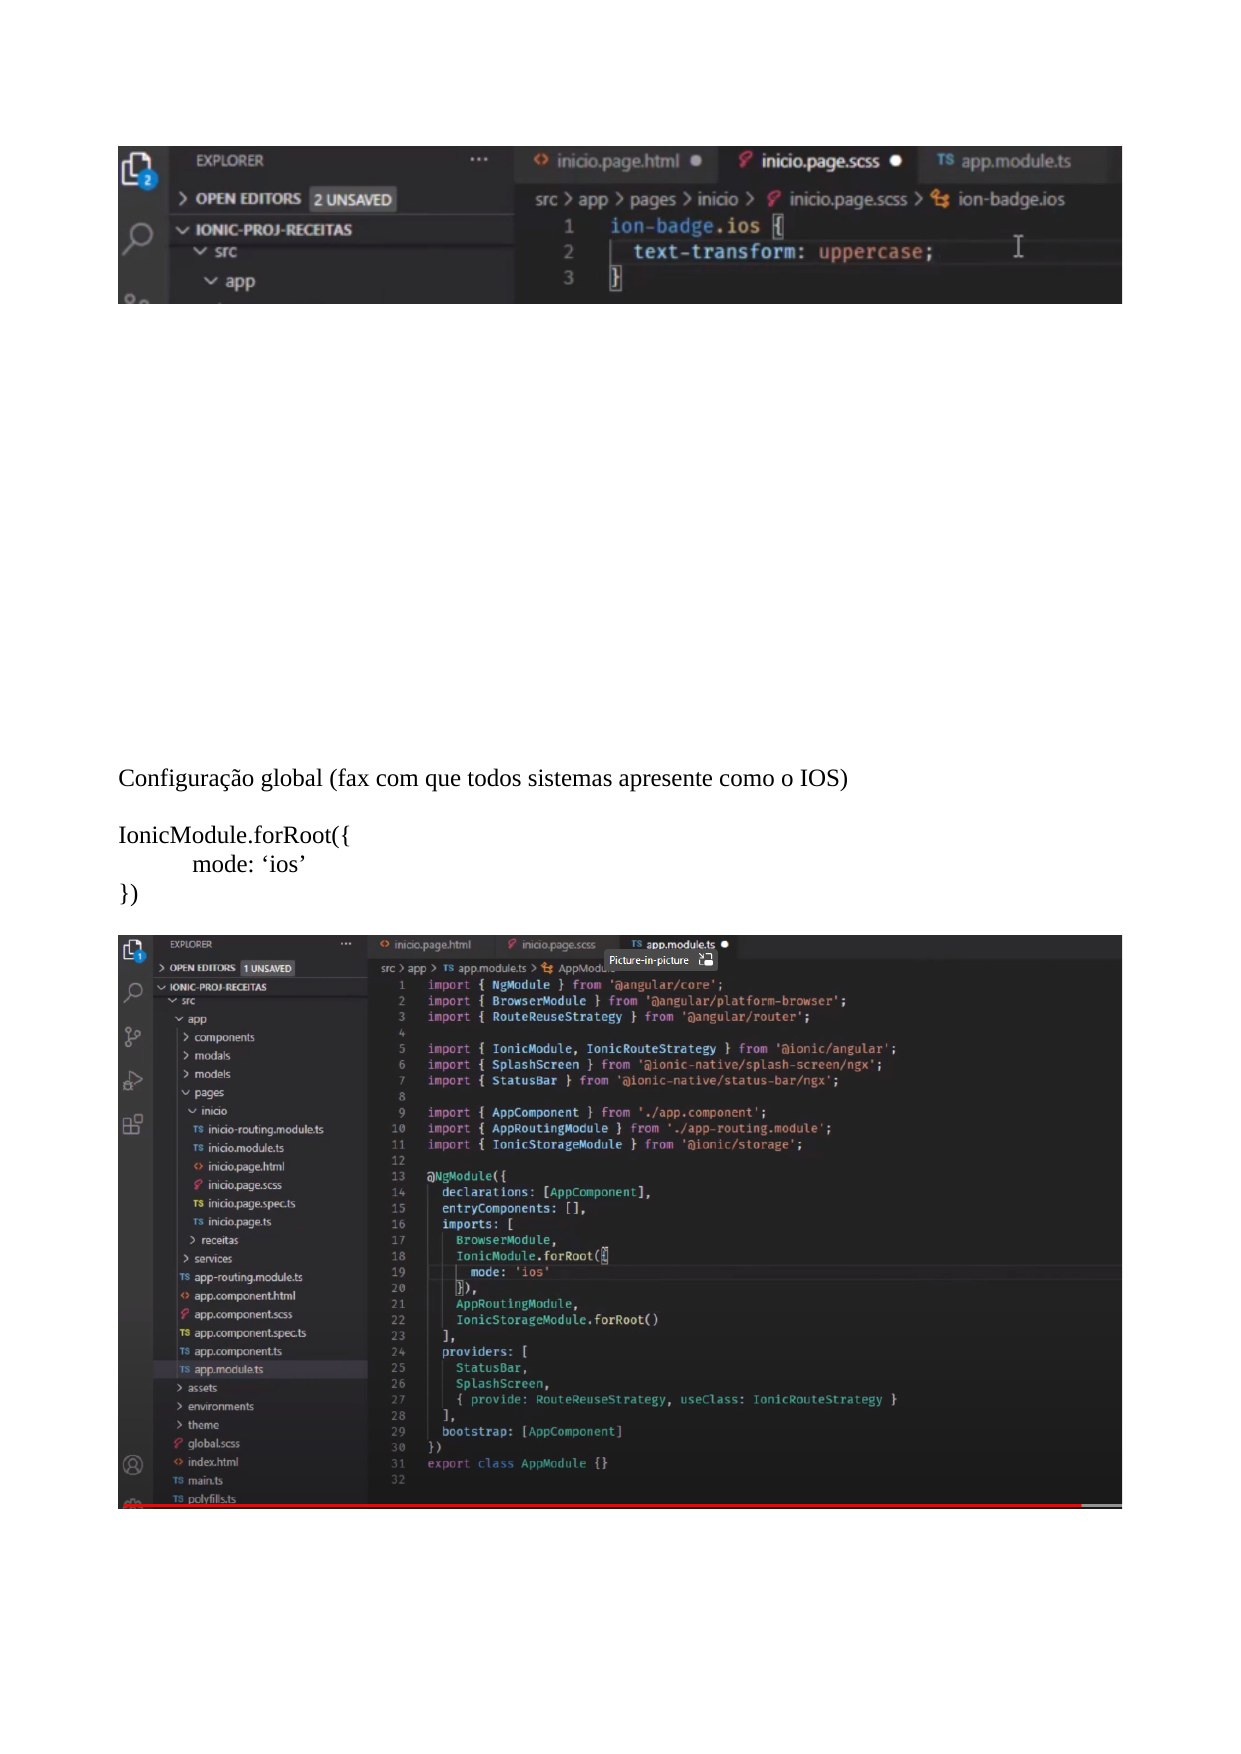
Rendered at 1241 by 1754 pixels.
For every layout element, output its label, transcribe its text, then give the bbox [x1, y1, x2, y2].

picture [118, 935, 1123, 1509]
text mode: ‘ios’ [118, 849, 1122, 878]
text Configuração global (fax com que todos sistemas apresente como o IOS) [118, 763, 1122, 792]
text }) [118, 878, 1122, 907]
picture [118, 146, 1123, 304]
text IonicModule.forRoot({ [118, 821, 1122, 849]
